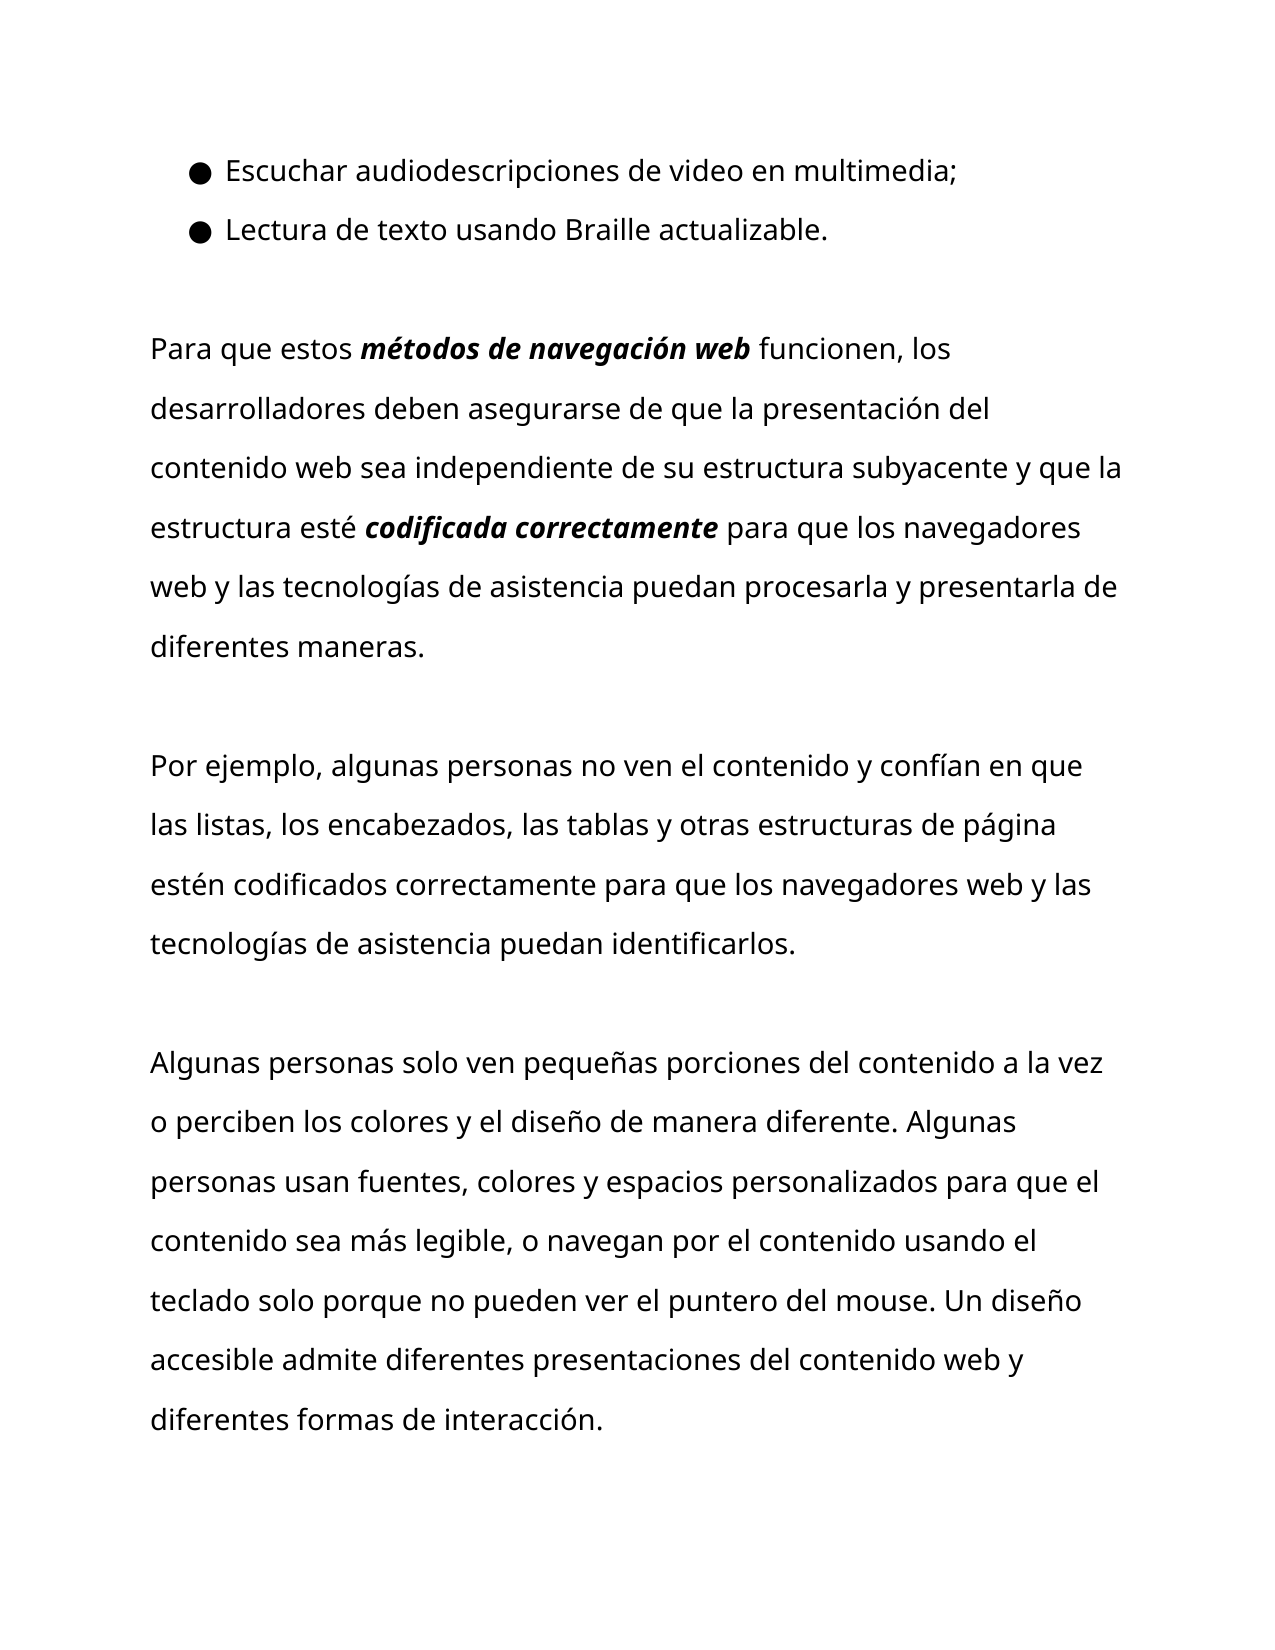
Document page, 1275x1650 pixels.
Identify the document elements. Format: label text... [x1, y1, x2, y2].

text Algunas personas solo ven pequeñas porciones del contenido a la vez o perciben los colores y el diseño de manera diferente. Algunas personas usan fuentes, colores y espacios personalizados para que el contenido sea más legible, o navegan por el contenido usando el teclado solo porque no pueden ver el puntero del mouse. Un diseño accesible admite diferentes presentaciones del contenido web y diferentes formas de interacción. [150, 1042, 1125, 1439]
text Para que estos métodos de navegación web funcionen, los desarrolladores deben asegurarse de que la presentación del contenido web sea independiente de su estructura subyacente y que la estructura esté codificada correctamente para que los navegadores web y las tecnologías de asistencia puedan procesarla y presentarla de diferentes maneras. [150, 328, 1125, 666]
list Lectura de texto usando Braille actualizable. [187, 209, 1125, 249]
list Escuchar audiodescripciones de video en multimedia; [187, 150, 1125, 190]
text Por ejemplo, algunas personas no ven el contenido y confían en que las listas, los encabezados, las tablas y otras estructuras de página estén codificados correctamente para que los navegadores web y las tecnologías de asistencia puedan identificarlos. [150, 745, 1125, 963]
